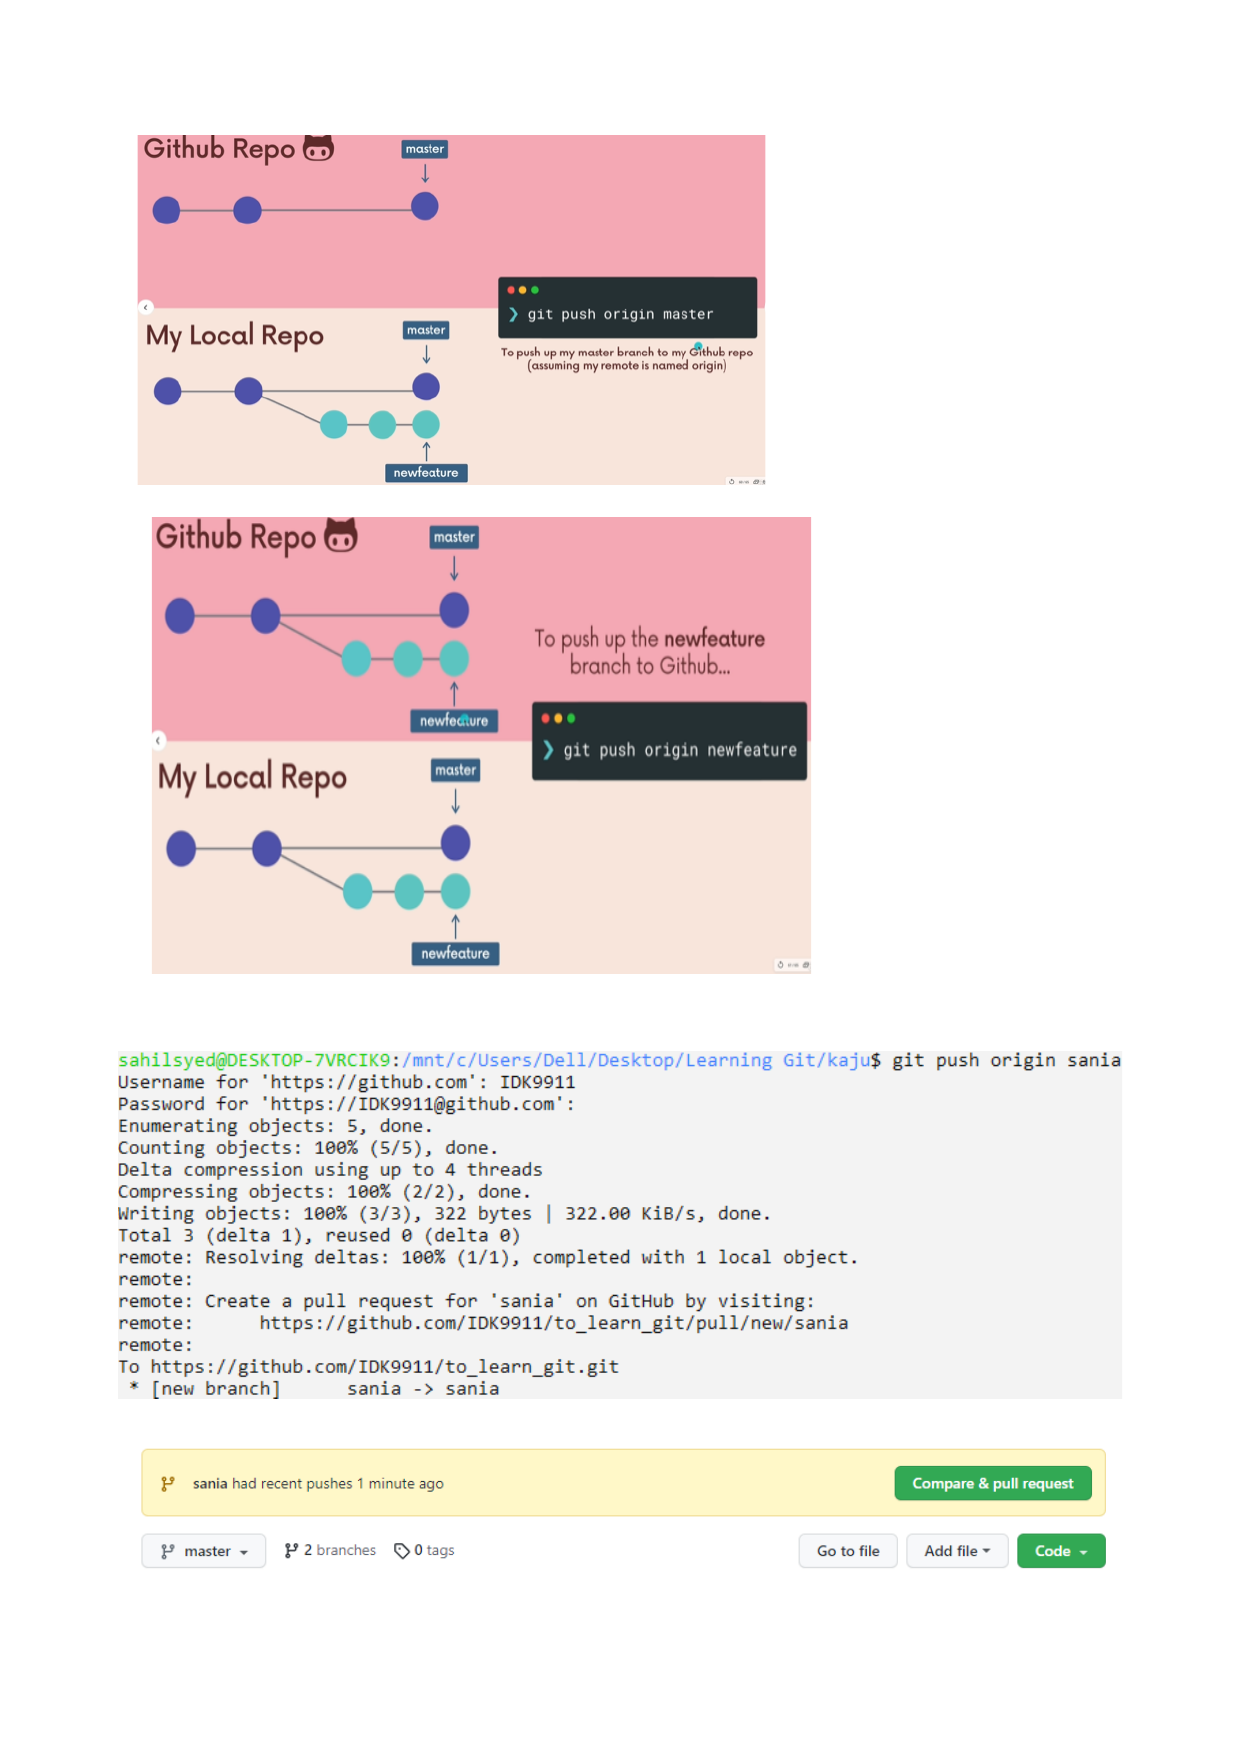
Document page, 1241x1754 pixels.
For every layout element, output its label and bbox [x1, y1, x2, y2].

picture [151, 517, 812, 974]
picture [137, 135, 766, 485]
picture [118, 1423, 1123, 1583]
picture [118, 1051, 1123, 1399]
